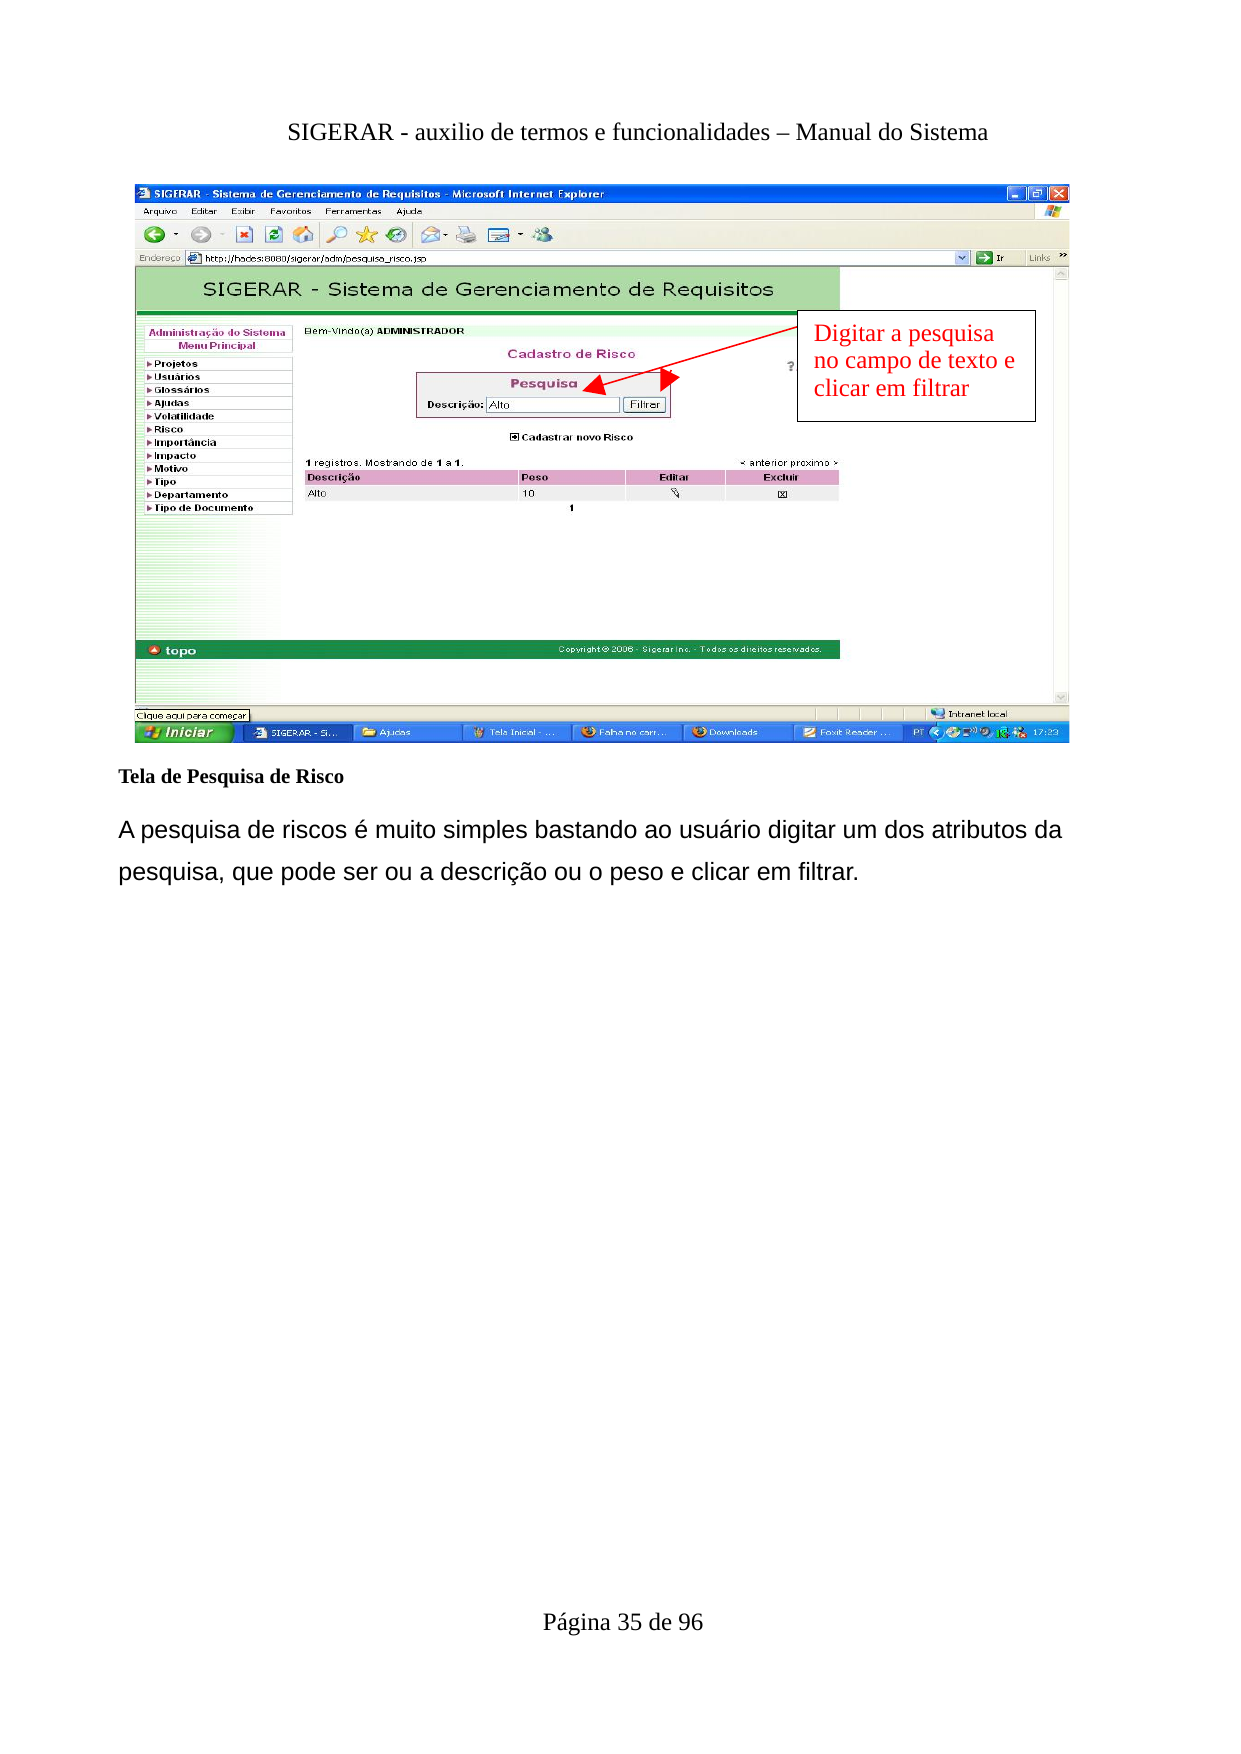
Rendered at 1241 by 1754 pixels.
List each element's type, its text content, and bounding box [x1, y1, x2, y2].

text Tela de Pesquisa de Risco [118, 765, 1134, 788]
text Digitar a pesquisa no campo de texto e clicar em filtrar [814, 319, 1019, 402]
text A pesquisa de riscos é muito simples bastando ao usuário digitar um dos atributos da pesquisa, que pode ser ou a descrição ou o peso e clicar em filtrar. [118, 816, 1134, 886]
picture [134, 184, 1070, 743]
